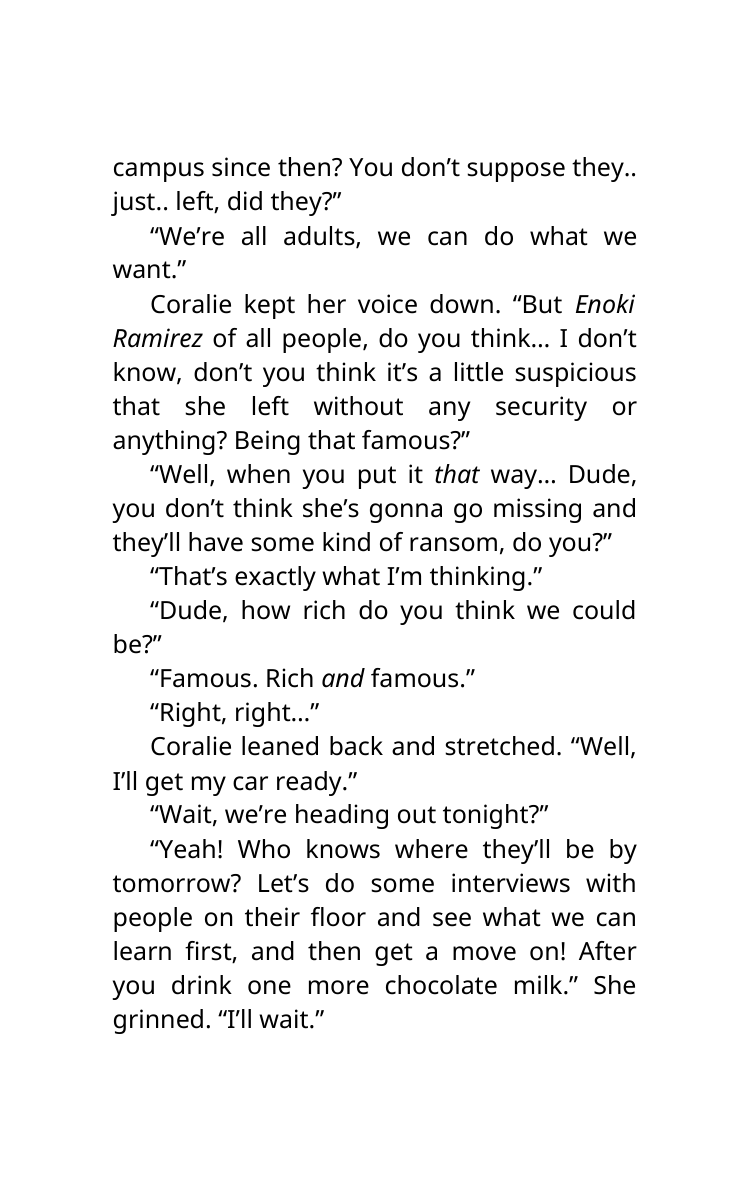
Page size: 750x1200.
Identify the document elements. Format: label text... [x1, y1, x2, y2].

text “Dude, how rich do you think we could be?” [112, 593, 637, 661]
text campus since then? You don’t suppose they.. just.. left, did they?” [112, 150, 637, 218]
text Coralie kept her voice down. “But Enoki Ramirez of all people, do you think… I don’t know, don’t you think it’s a little suspicious that she left without any security or anything? Being that famous?” [112, 286, 637, 457]
text “We’re all adults, we can do what we want.” [112, 218, 637, 286]
text “Yeah! Who knows where they’ll be by tomorrow? Let’s do some interviews with people on their floor and see what we can learn first, and then get a move on! After you drink one more chocolate milk.” She grinned. “I’ll wait.” [112, 831, 637, 1036]
text “Right, right…” [112, 695, 637, 729]
text “Wait, we’re heading out tonight?” [112, 797, 637, 831]
text “Well, when you put it that way… Dude, you don’t think she’s gonna go missing and they’ll have some kind of ransom, do you?” [112, 457, 637, 559]
text “Famous. Rich and famous.” [112, 661, 637, 695]
text Coralie leaned back and stretched. “Well, I’ll get my car ready.” [112, 729, 637, 797]
text “That’s exactly what I’m thinking.” [112, 559, 637, 593]
